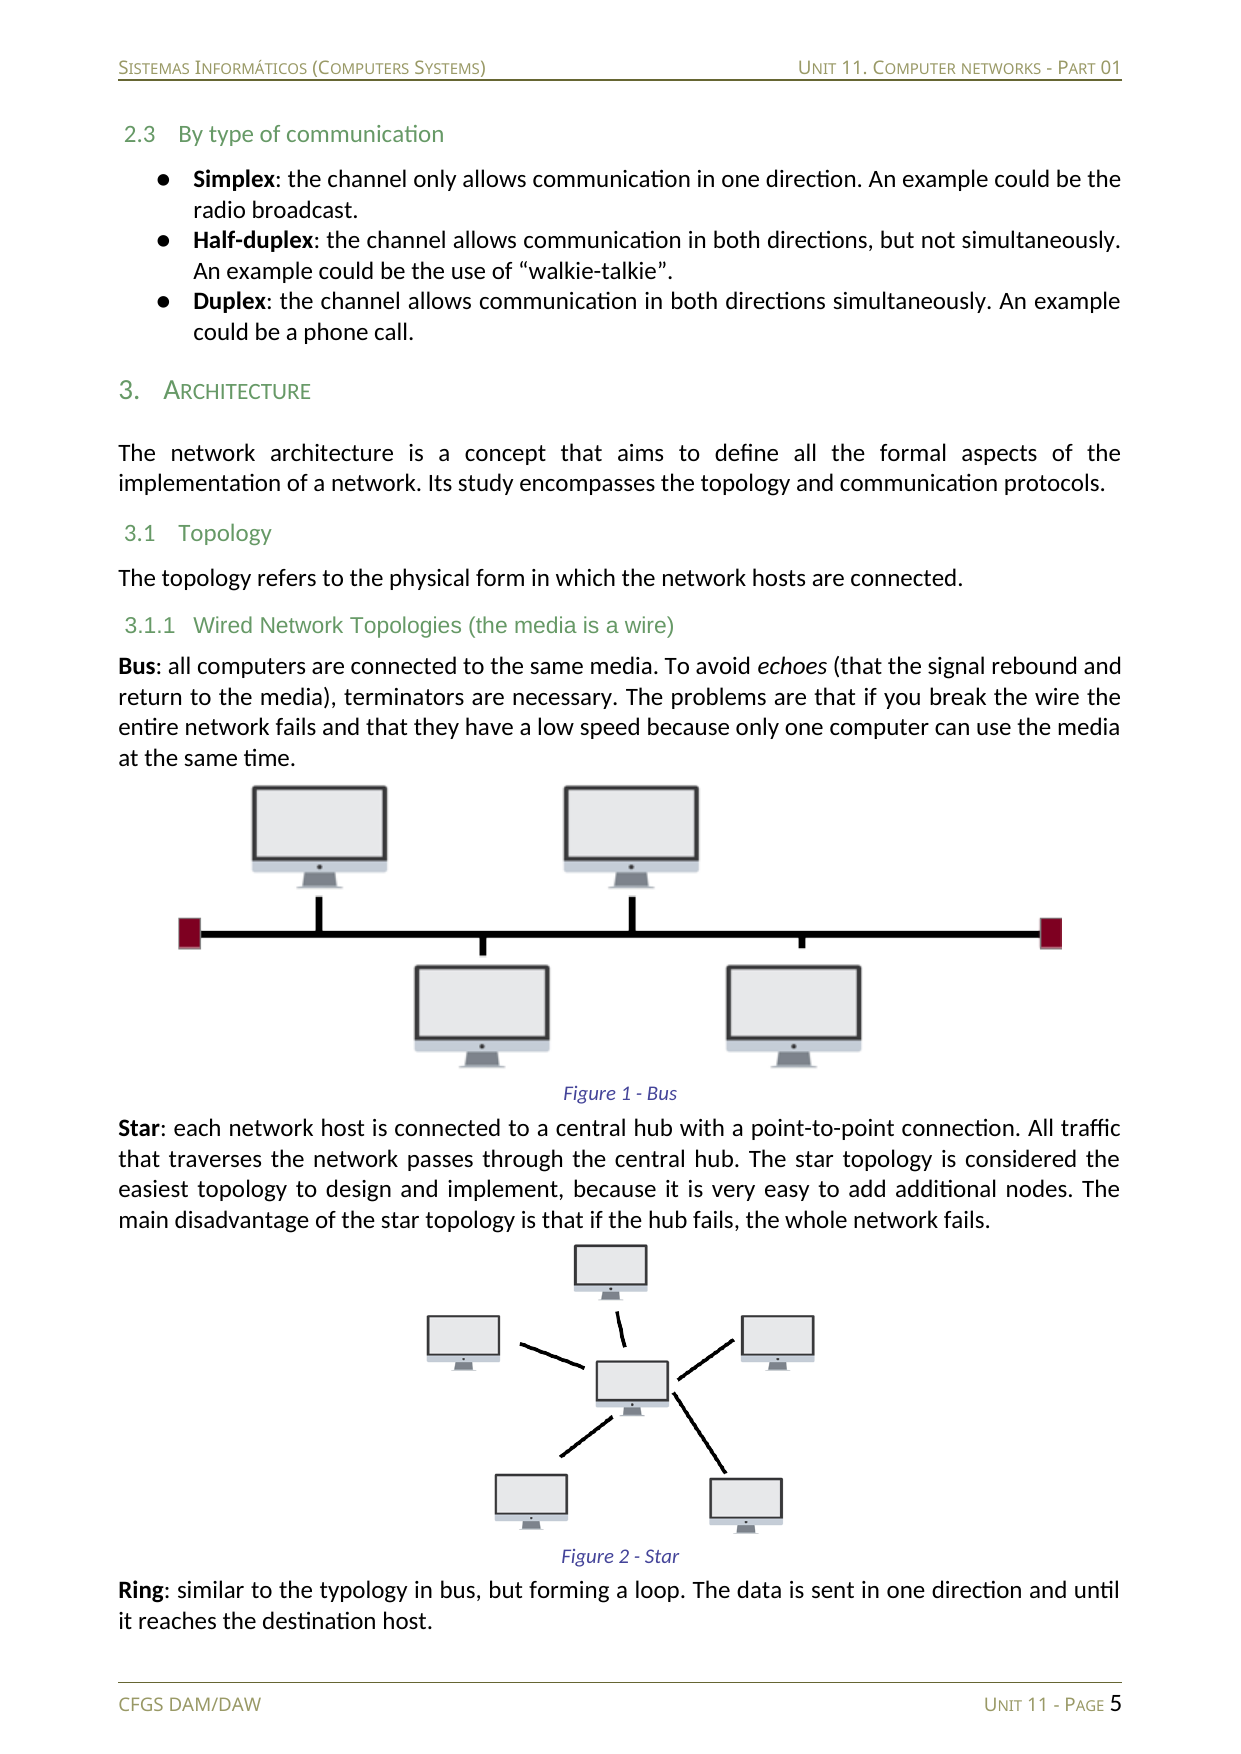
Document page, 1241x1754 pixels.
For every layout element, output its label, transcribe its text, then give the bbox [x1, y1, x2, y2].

text The topology refers to the physical form in which the network hosts are connected. [118, 562, 1122, 593]
subtitle Topology [118, 517, 1122, 547]
text Figure 1 - Bus [118, 1081, 1122, 1106]
picture [422, 1241, 818, 1537]
subtitle By type of communication [118, 118, 1122, 148]
subtitle Architecture [118, 371, 1122, 407]
subtitle Wired Network Topologies (the media is a wire) [118, 612, 1122, 638]
list Simplex: the channel only allows communication in one direction. An example could be the radio broadcast. [156, 163, 1122, 224]
picture [178, 778, 1062, 1075]
text Figure 2 - Star [118, 1543, 1122, 1568]
list Duplex: the channel allows communication in both directions simultaneously. An example could be a phone call. [156, 285, 1122, 346]
list Half-duplex: the channel allows communication in both directions, but not simultaneously. An example could be the use of “walkie-talkie”. [156, 224, 1122, 285]
text The network architecture is a concept that aims to define all the formal aspects of the implementation of a network. Its study encompasses the topology and communication protocols. [118, 437, 1122, 498]
text Ring: similar to the typology in bus, but forming a loop. The data is sent in one direction and until it reaches the destination host. [118, 1575, 1122, 1636]
text Star: each network host is connected to a central hub with a point-to-point connection. All traffic that traverses the network passes through the central hub. The star topology is considered the easiest topology to design and implement, because it is very easy to add additional nodes. The main disadvantage of the star topology is that if the hub fails, the whole network fails. [118, 1112, 1122, 1234]
text Bus: all computers are connected to the same media. To avoid echoes (that the signal rebound and return to the media), terminators are necessary. The problems are that if you break the wire the entire network fails and that they have a low speed because only one computer can use the media at the same time. [118, 650, 1122, 772]
